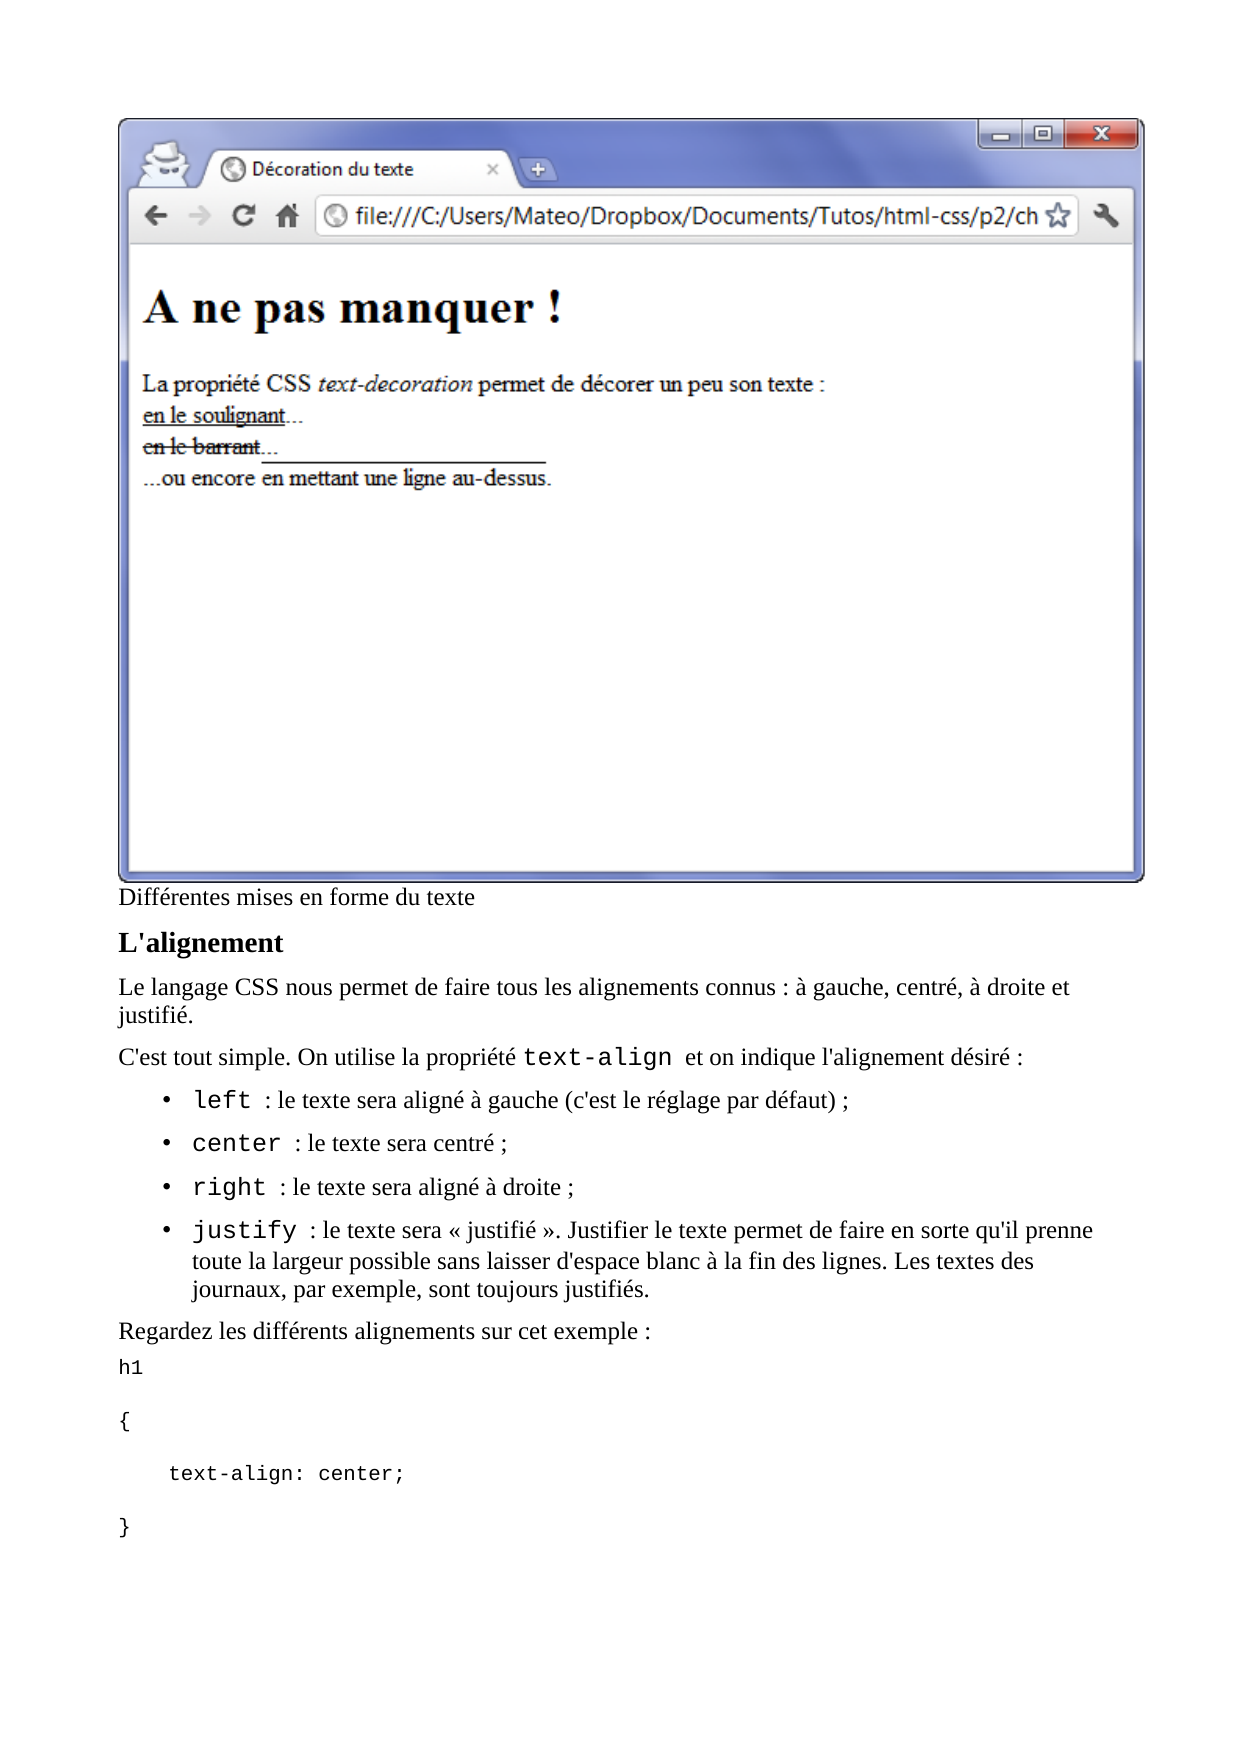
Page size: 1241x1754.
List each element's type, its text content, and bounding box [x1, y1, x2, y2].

text Différentes mises en forme du texte [118, 883, 1122, 911]
text { [118, 1410, 1122, 1434]
subtitle L'alignement [118, 926, 1122, 959]
list right : le texte sera aligné à droite ; [162, 1172, 1122, 1202]
text Regardez les différents alignements sur cet exemple : [118, 1316, 1122, 1344]
list left : le texte sera aligné à gauche (c'est le réglage par défaut) ; [162, 1085, 1122, 1116]
list justify : le texte sera « justifié ». Justifier le texte permet de faire en sorte qu'il prenne toute la largeur possible sans laisser d'espace blanc à la fin des lignes. Les textes des journaux, par exemple, sont toujours justifiés. [162, 1215, 1122, 1303]
text text-align: center; [118, 1463, 1122, 1487]
picture [118, 118, 1145, 883]
text } [118, 1516, 1122, 1540]
list center : le texte sera centré ; [162, 1128, 1122, 1159]
text h1 [118, 1357, 1122, 1381]
text Le langage CSS nous permet de faire tous les alignements connus : à gauche, centré, à droite et justifié. [118, 972, 1122, 1029]
text C'est tout simple. On utilise la propriété text-align et on indique l'alignement désiré : [118, 1042, 1122, 1072]
